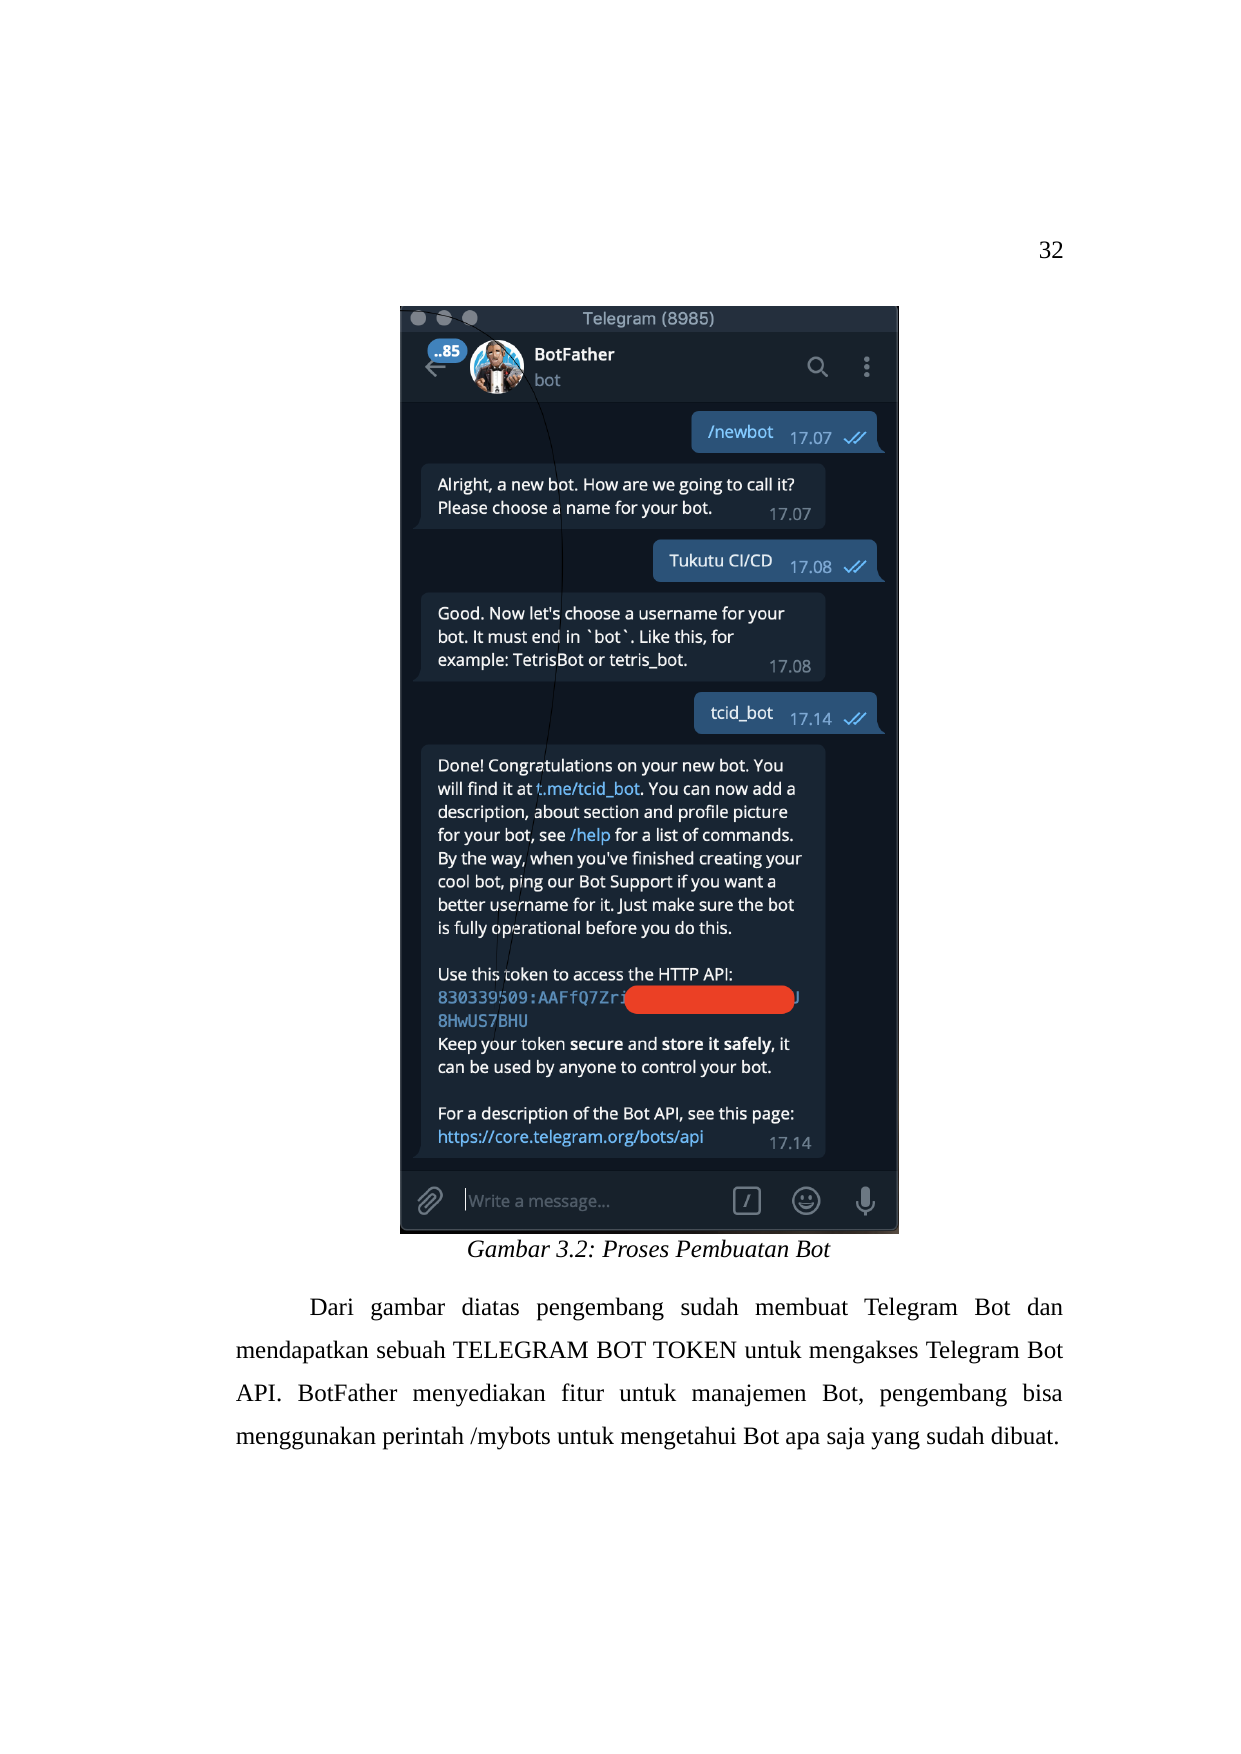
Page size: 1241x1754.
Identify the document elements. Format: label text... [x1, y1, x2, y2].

text Gambar 3.2: Proses Pembuatan Bot [400, 1234, 899, 1263]
picture [400, 306, 899, 1234]
text Dari gambar diatas pengembang sudah membuat Telegram Bot dan mendapatkan sebuah TELEGRAM BOT TOKEN untuk mengakses Telegram Bot API. BotFather menyediakan fitur untuk manajemen Bot, pengembang bisa menggunakan perintah /mybots untuk mengetahui Bot apa saja yang sudah dibuat. [236, 1292, 1063, 1450]
